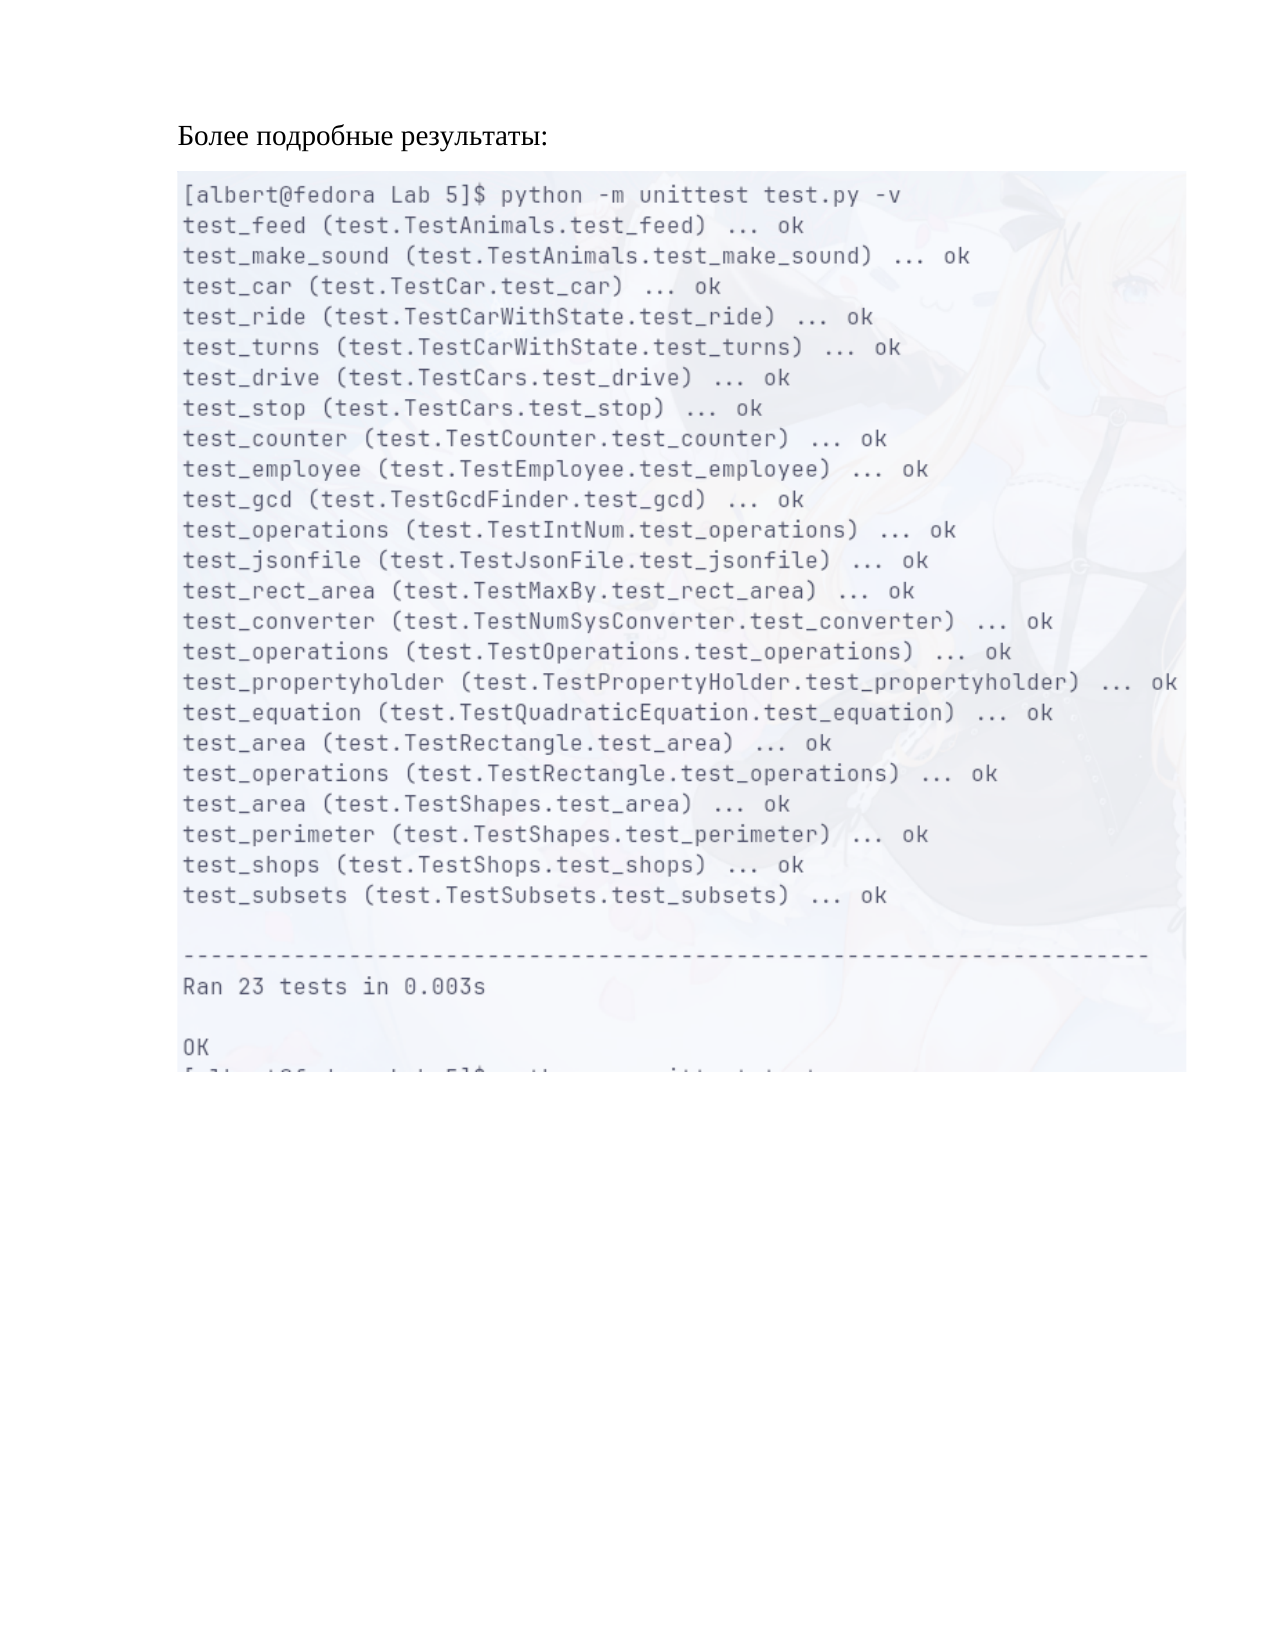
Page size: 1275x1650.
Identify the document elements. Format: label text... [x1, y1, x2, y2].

picture [177, 171, 1187, 1072]
text Более подробные результаты: [177, 118, 1186, 152]
